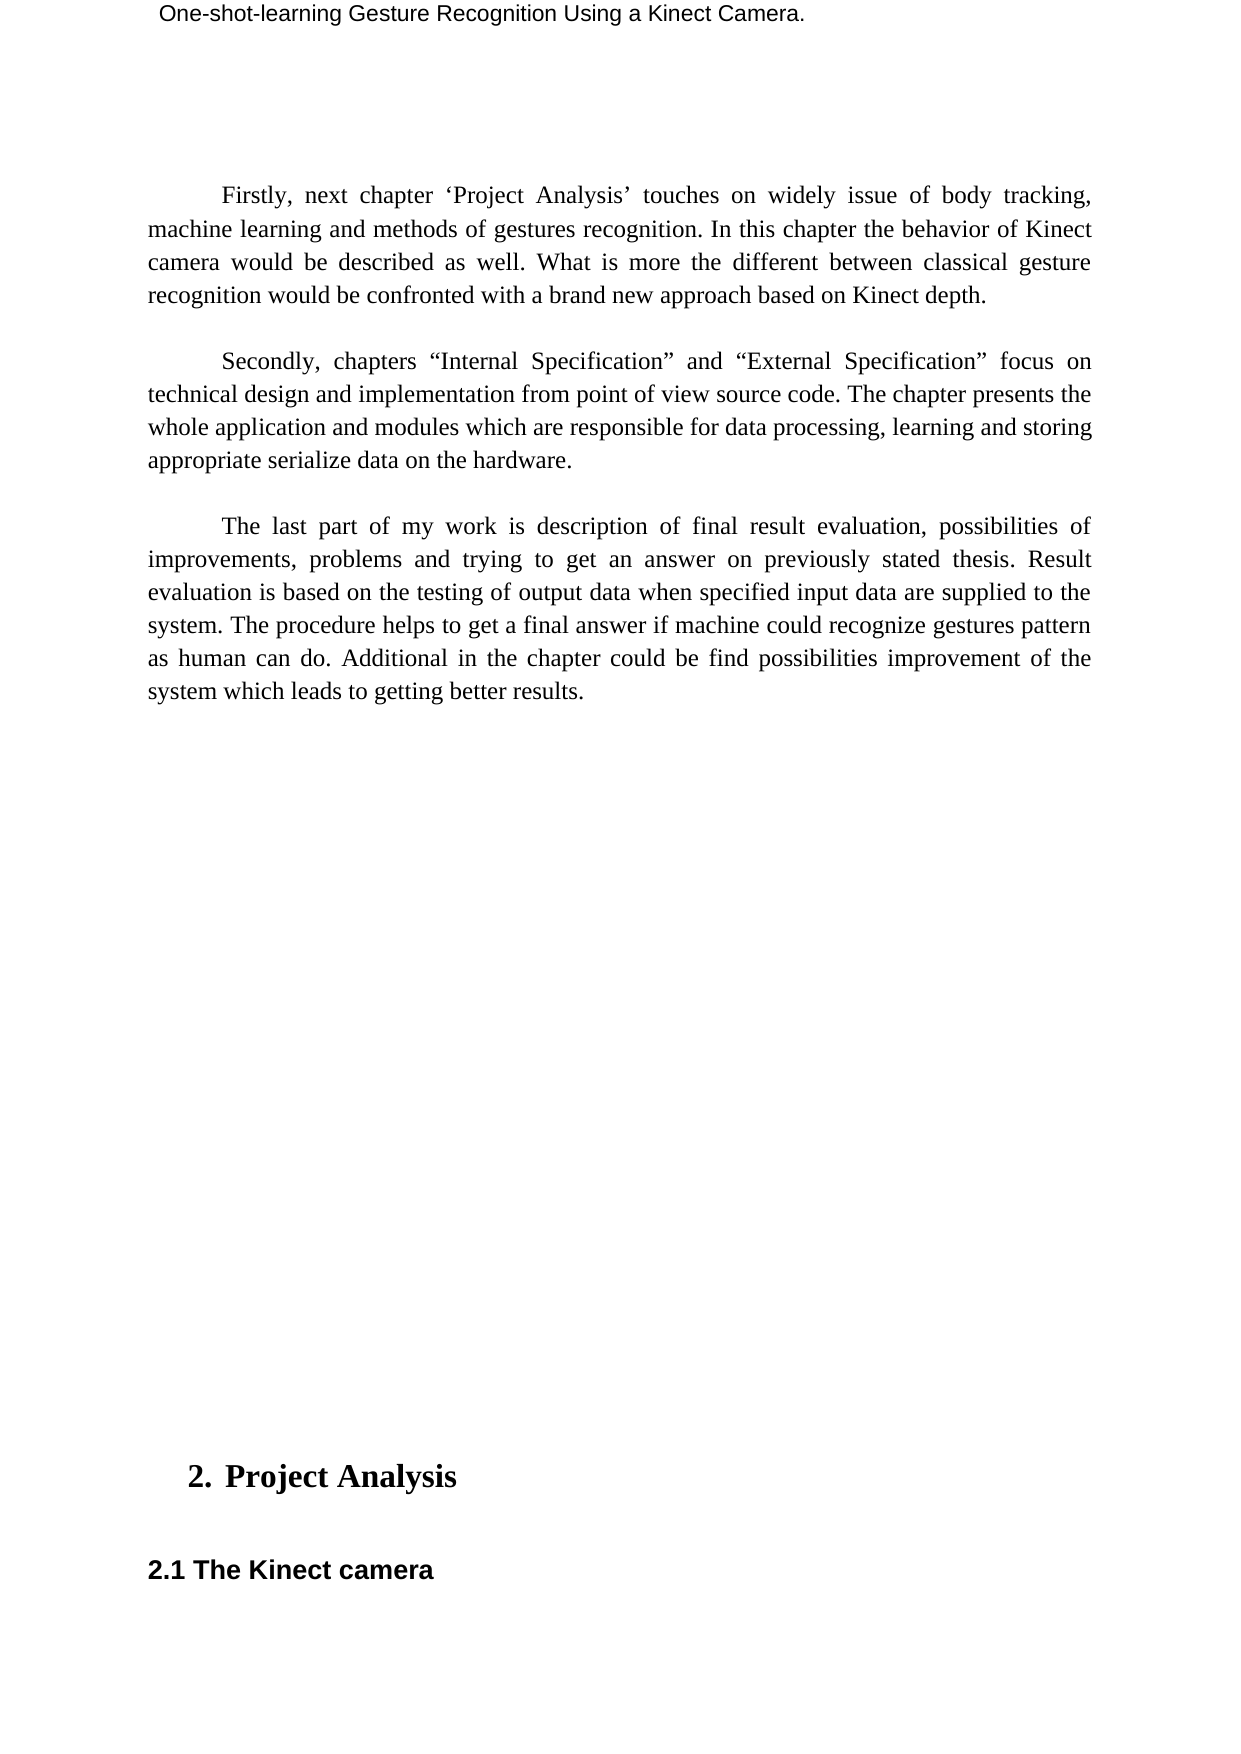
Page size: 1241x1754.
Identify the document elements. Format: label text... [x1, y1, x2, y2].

text 2.1 The Kinect camera [148, 1554, 1093, 1585]
text Firstly, next chapter ‘Project Analysis’ touches on widely issue of body tracking, machine learning and methods of gestures recognition. In this chapter the behavior of Kinect camera would be described as well. What is more the different between classical gesture recognition would be confronted with a brand new approach based on Kinect depth. [148, 181, 1093, 308]
list Project Analysis [187, 1456, 1093, 1494]
text The last part of my work is description of final result evaluation, possibilities of improvements, problems and trying to get an answer on previously stated thesis. Result evaluation is based on the testing of output data when specified input data are supplied to the system. The procedure helps to get a final answer if machine could recognize gestures pattern as human can do. Additional in the chapter could be find possibilities improvement of the system which leads to getting better results. [148, 511, 1093, 705]
text Secondly, chapters “Internal Specification” and “External Specification” focus on technical design and implementation from point of view source code. The chapter presents the whole application and modules which are responsible for data processing, learning and storing appropriate serialize data on the hardware. [148, 346, 1093, 473]
